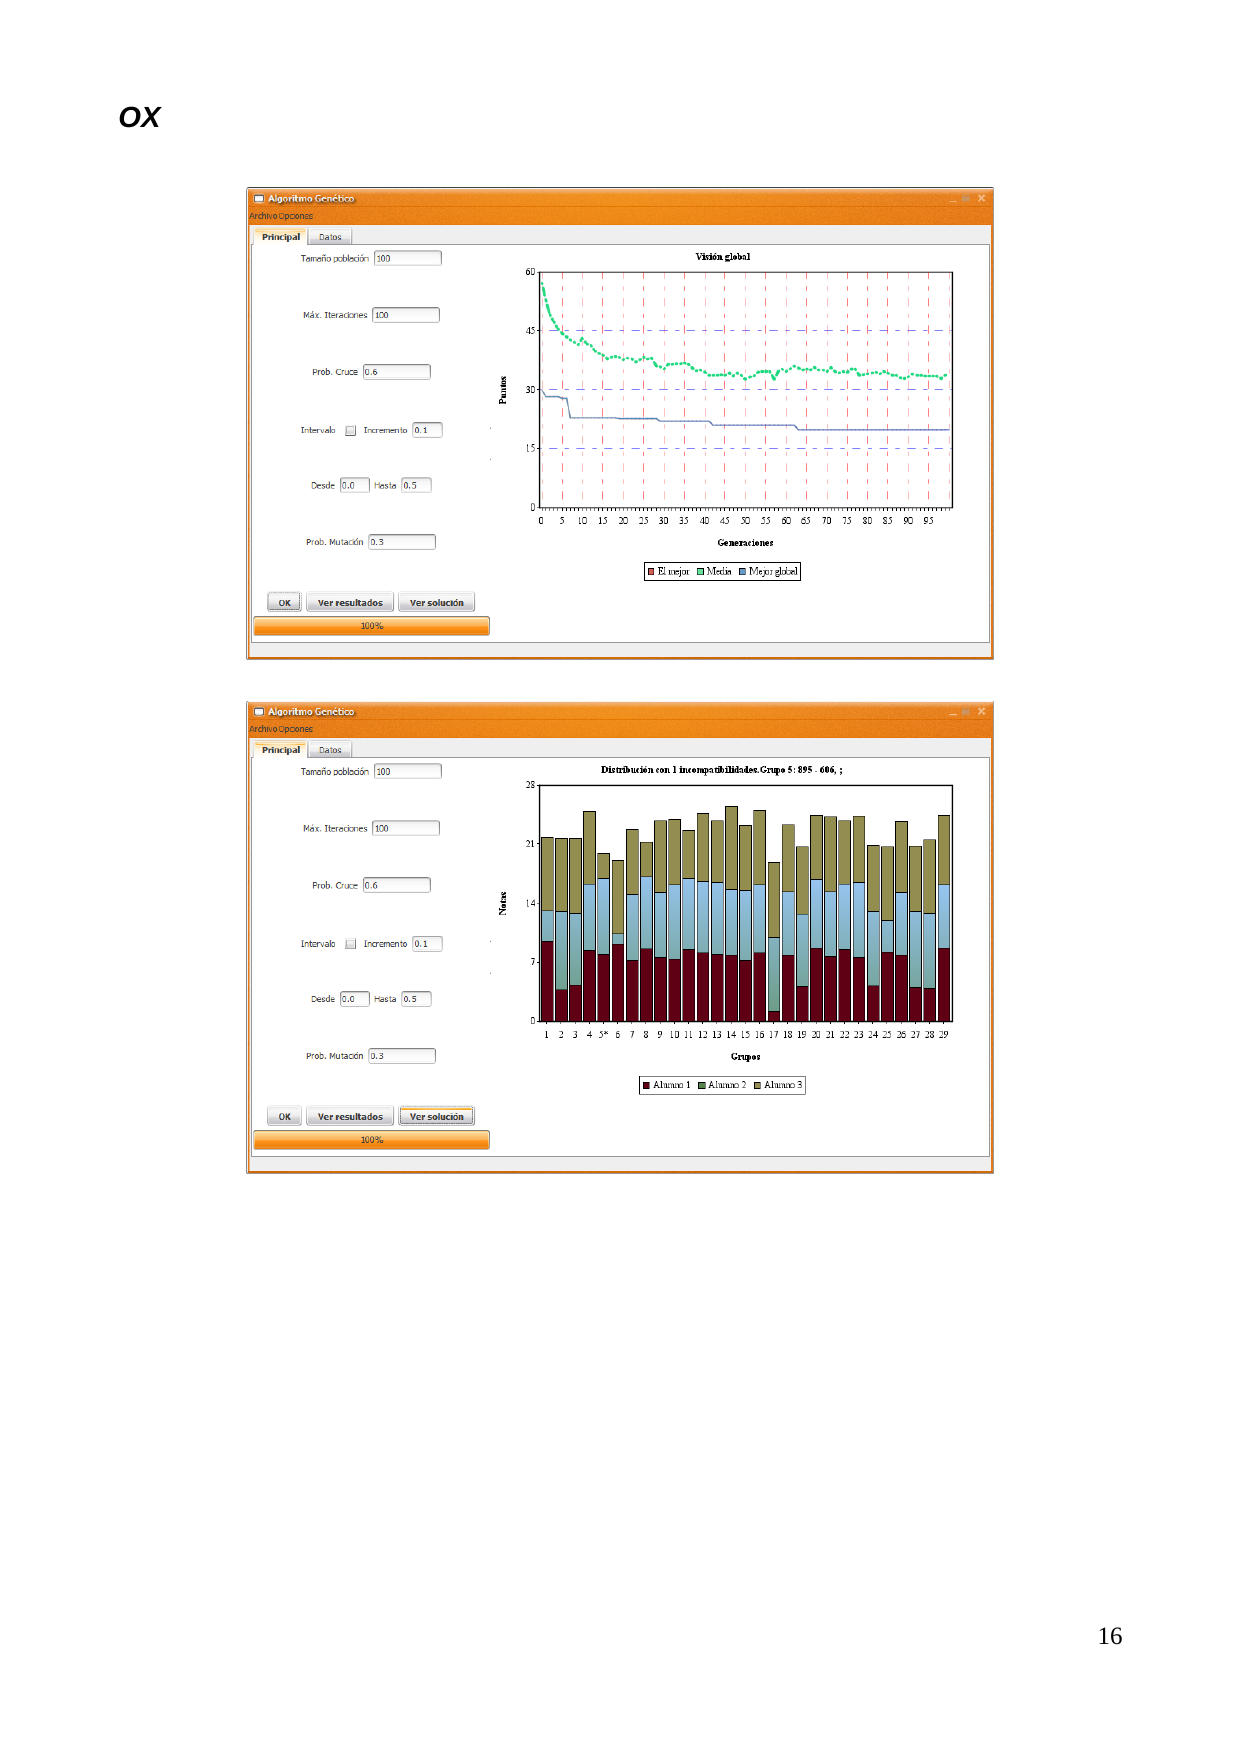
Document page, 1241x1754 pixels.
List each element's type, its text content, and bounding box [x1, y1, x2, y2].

subtitle OX [118, 100, 1122, 133]
